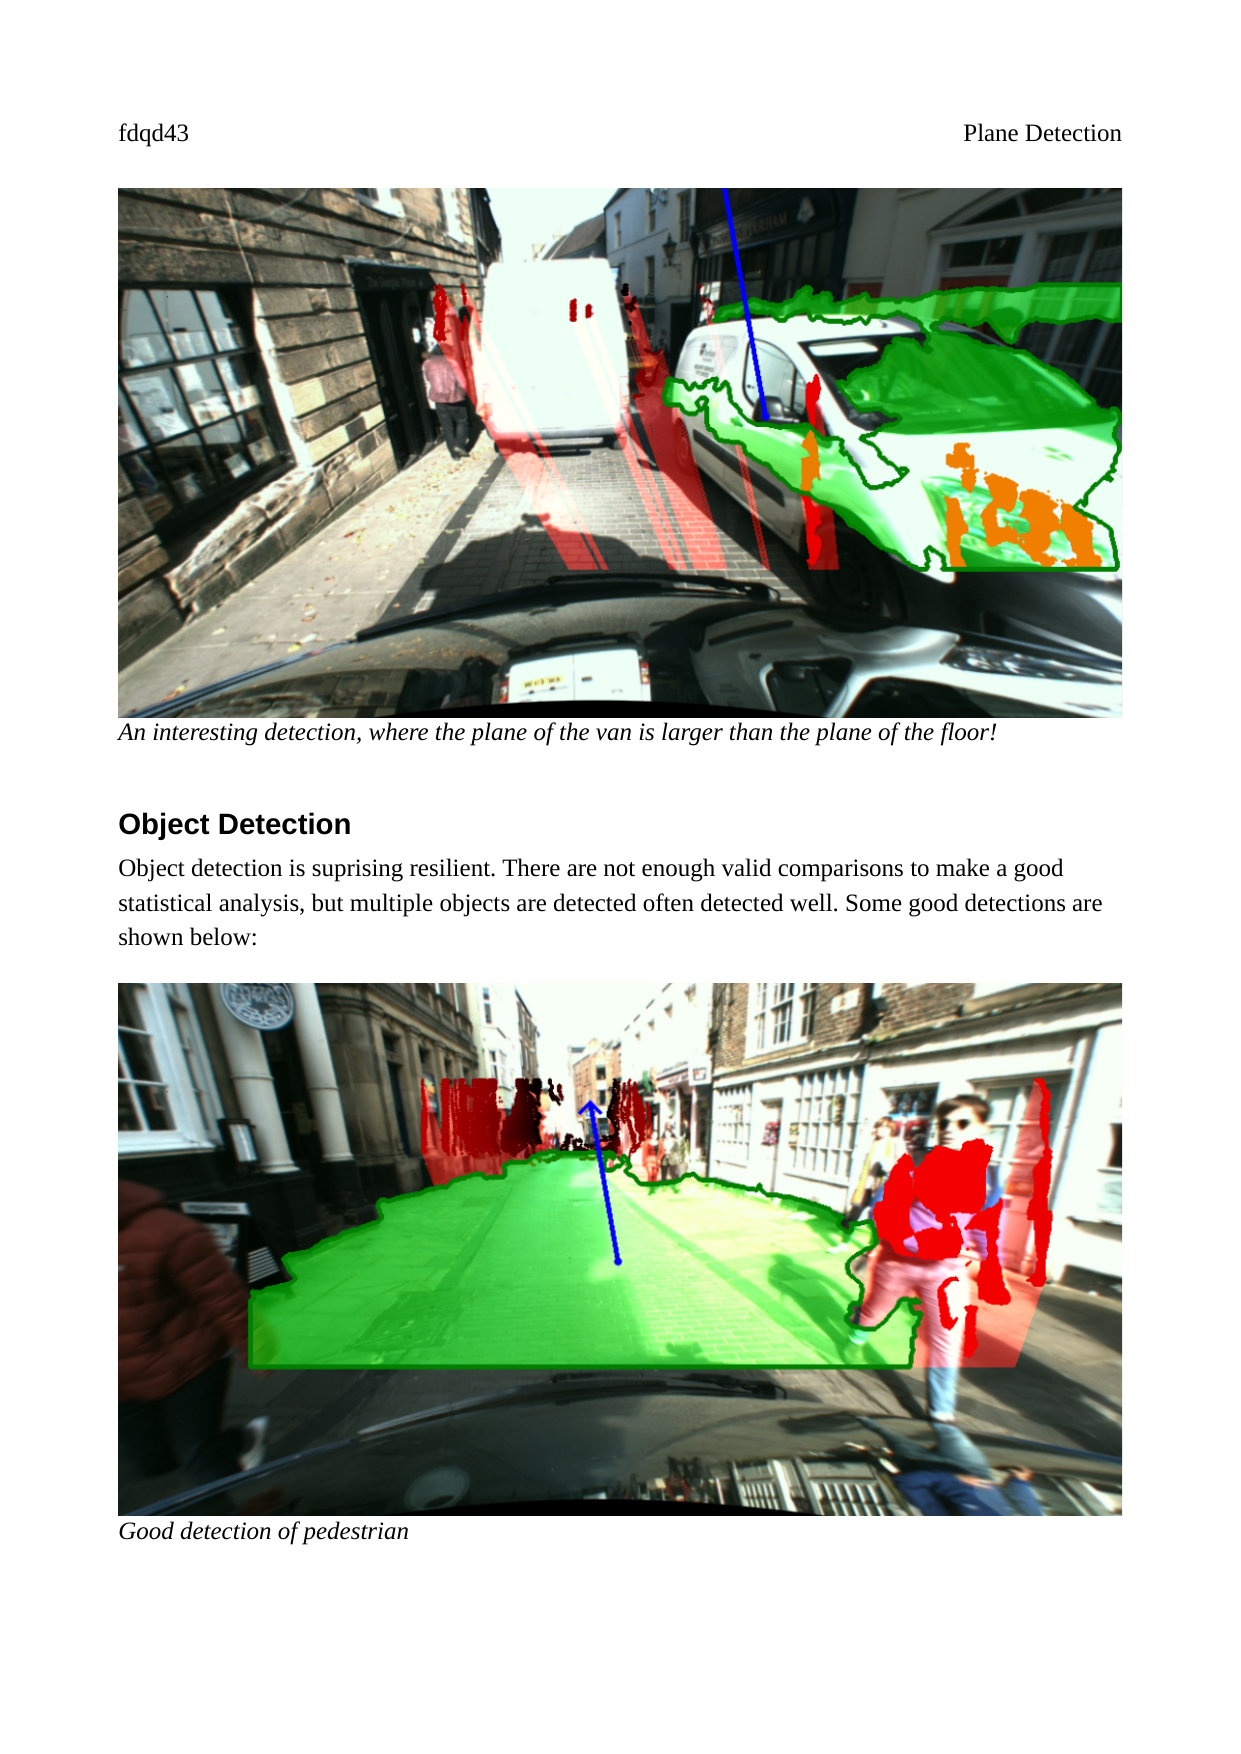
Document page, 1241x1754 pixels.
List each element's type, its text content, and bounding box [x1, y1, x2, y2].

text An interesting detection, where the plane of the van is larger than the plane of the floor! [118, 718, 1122, 746]
picture [118, 983, 1123, 1516]
text Good detection of pedestrian [118, 1516, 1122, 1545]
picture [118, 188, 1123, 718]
text Object detection is suprising resilient. There are not enough valid comparisons to make a good statistical analysis, but multiple objects are detected often detected well. Some good detections are shown below: [118, 853, 1122, 951]
subtitle Object Detection [118, 807, 1122, 841]
